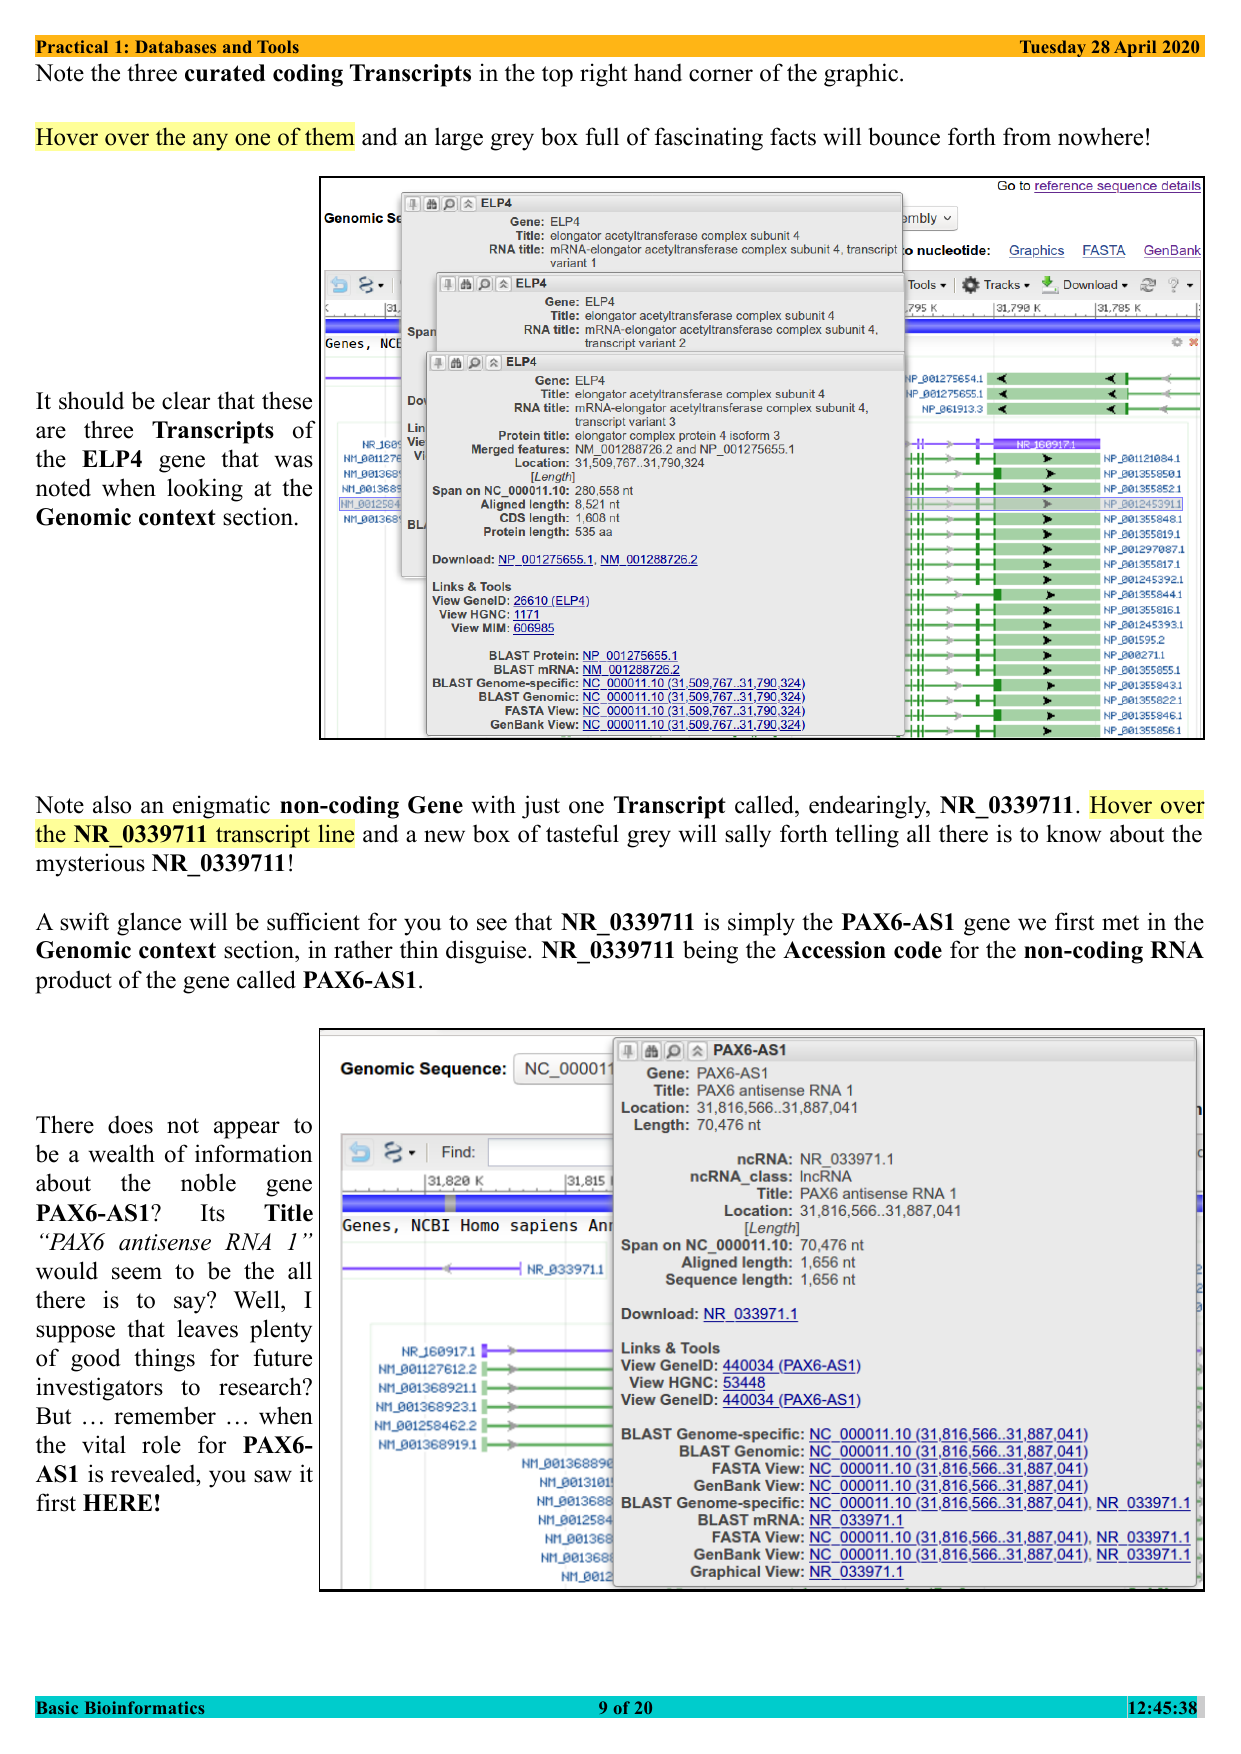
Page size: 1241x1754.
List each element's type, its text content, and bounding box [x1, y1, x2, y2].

text Hover over the any one of them and an large grey box full of fascinating facts will bounce forth from nowhere! [35, 122, 1205, 151]
text A swift glance will be sufficient for you to see that NR_0339711 is simply the PAX6-AS1 gene we first met in the Genomic context section, in rather thin disguise. NR_0339711 being the Accession code for the non-coding RNA product of the gene called PAX6-AS1. [35, 906, 1205, 993]
text Note also an enigmatic non-coding Gene with just one Transcript called, endearingly, NR_0339711. Hover over the NR_0339711 transcript line and a new box of tasteful grey will sally forth telling all there is to know about the mysterious NR_0339711! [35, 790, 1205, 877]
picture [321, 178, 1203, 738]
picture [320, 1030, 1203, 1589]
text It should be clear that these are three Transcripts of the ELP4 gene that was noted when looking at the Genomic context section. [35, 386, 319, 531]
text There does not appear to be a wealth of information about the noble gene PAX6-AS1? Its Title “PAX6 antisense RNA 1” would seem to be the all there is to say? Well, I suppose that leaves plenty of good things for future investigators to research? But … remember … when the vital role for PAX6-AS1 is revealed, you saw it first HERE! [35, 1110, 319, 1517]
text Note the three curated coding Transcripts in the top right hand corner of the graphic. [35, 57, 1205, 87]
